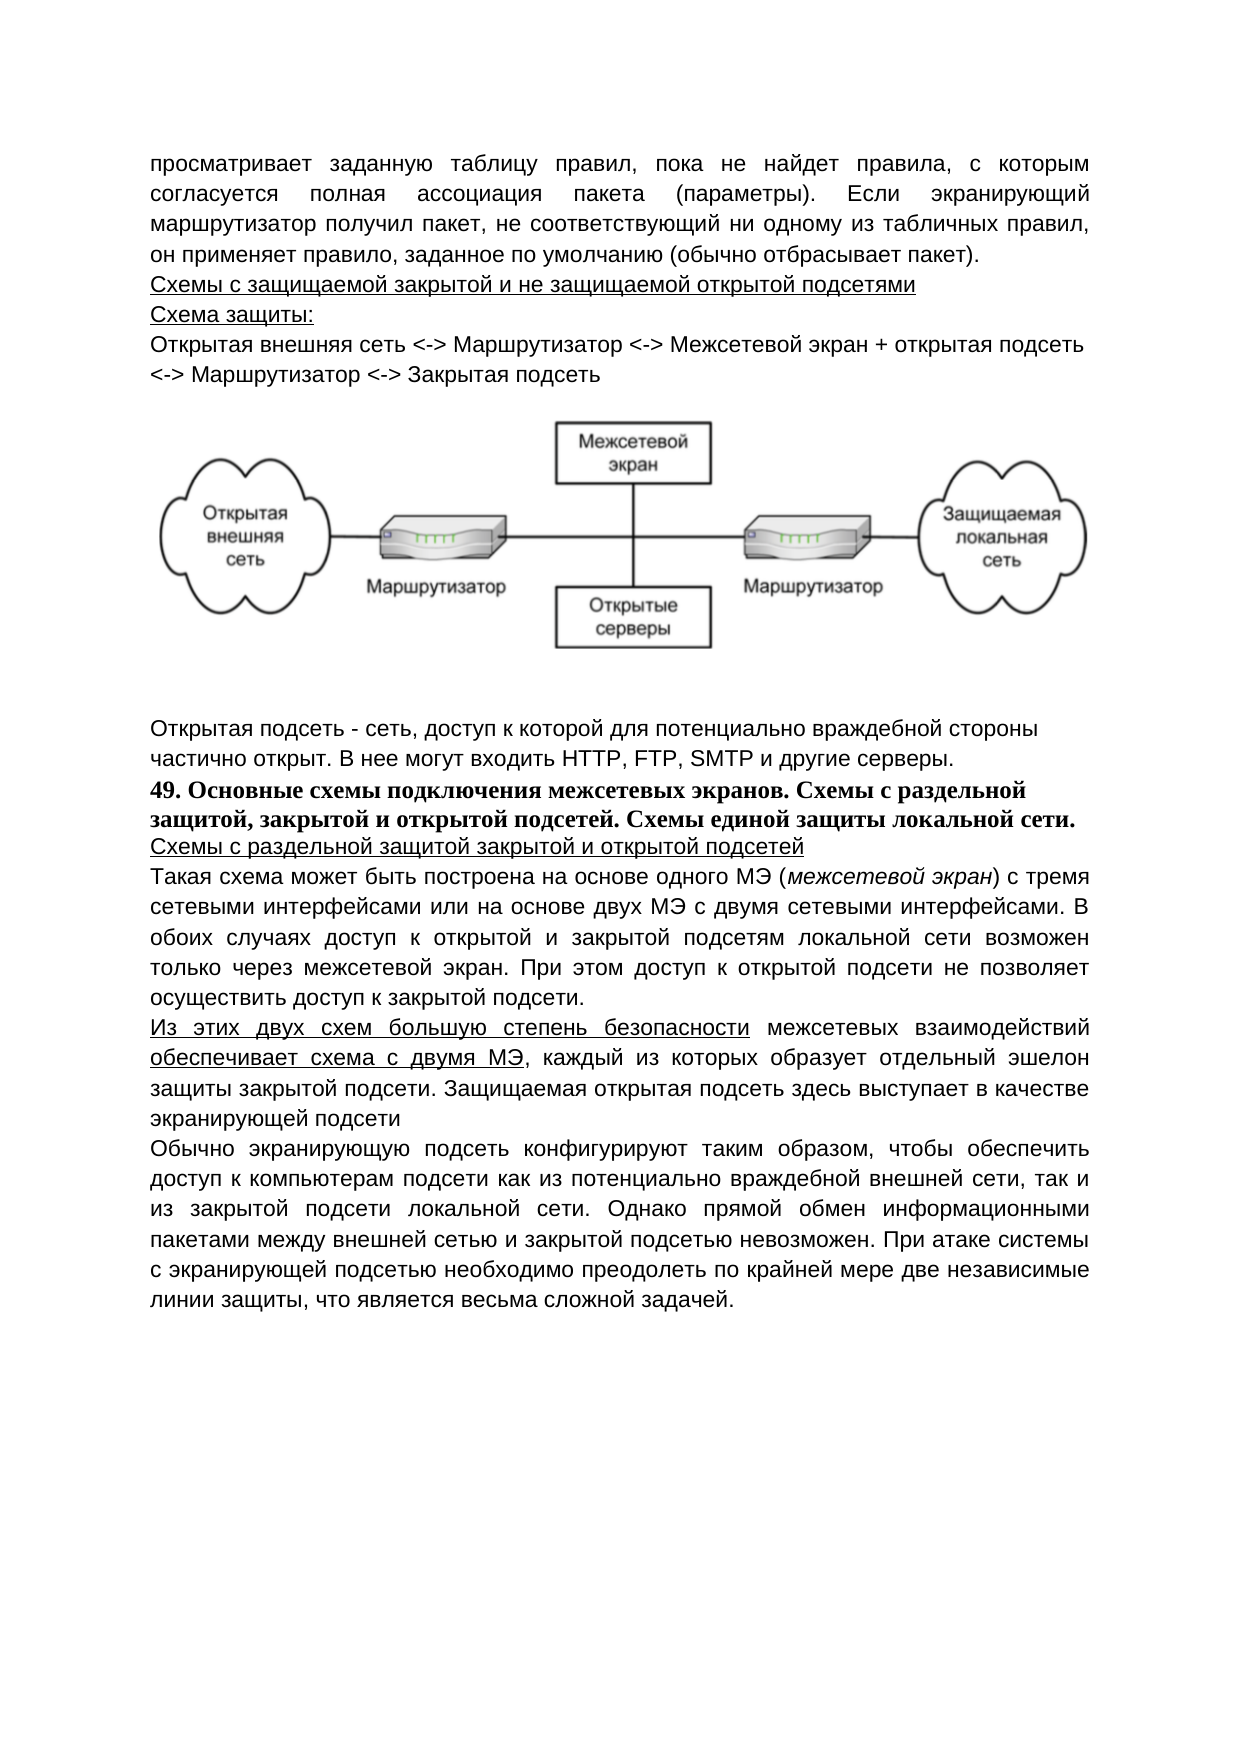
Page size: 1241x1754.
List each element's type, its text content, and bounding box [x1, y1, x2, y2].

text Обычно экранирующую подсеть конфигурируют таким образом, чтобы обеспечить доступ к компьютерам подсети как из потенциально враждебной внешней сети, так и из закрытой подсети локальной сети. Однако прямой обмен информационными пакетами между внешней сетью и закрытой подсетью невозможен. При атаке системы с экранирующей подсетью необходимо преодолеть по крайней мере две независимые линии защиты, что является весьма сложной задачей. [150, 1135, 1090, 1312]
text Открытая подсеть - сеть, доступ к которой для потенциально враждебной стороны частично открыт. В нее могут входить HTTP, FTP, SMTP и другие серверы. [150, 715, 1090, 772]
text Схемы с защищаемой закрытой и не защищаемой открытой подсетями [150, 271, 1090, 297]
text Открытая внешняя сеть <-> Маршрутизатор <-> Межсетевой экран + открытая подсеть <-> Маршрутизатор <-> Закрытая подсеть [150, 331, 1090, 388]
text Схемы с раздельной защитой закрытой и открытой подсетей [150, 833, 1090, 859]
text Схема защиты: [150, 301, 1090, 327]
title 49. Основные схемы подключения межсетевых экранов. Схемы с раздельной защитой, закрытой и открытой подсетей. Схемы единой защиты локальной сети. [150, 775, 1090, 833]
text Из этих двух схем большую степень безопасности межсетевых взаимодействий обеспечивает схема с двумя МЭ, каждый из которых образует отдельный эшелон защиты закрытой подсети. Защищаемая открытая подсеть здесь выступает в качестве экранирующей подсети [150, 1014, 1090, 1131]
text Такая схема может быть построена на основе одного МЭ (межсетевой экран) с тремя сетевыми интерфейсами или на основе двух МЭ с двумя сетевыми интерфейсами. В обоих случаях доступ к открытой и закрытой подсетям локальной сети возможен только через межсетевой экран. При этом доступ к открытой подсети не позволяет осуществить доступ к закрытой подсети. [150, 863, 1090, 1010]
picture [153, 410, 1094, 659]
text просматривает заданную таблицу правил, пока не найдет правила, с которым согласуется полная ассоциация пакета (параметры). Если экранирующий маршрутизатор получил пакет, не соответствующий ни одному из табличных правил, он применяет правило, заданное по умолчанию (обычно отбрасывает пакет). [150, 150, 1090, 267]
